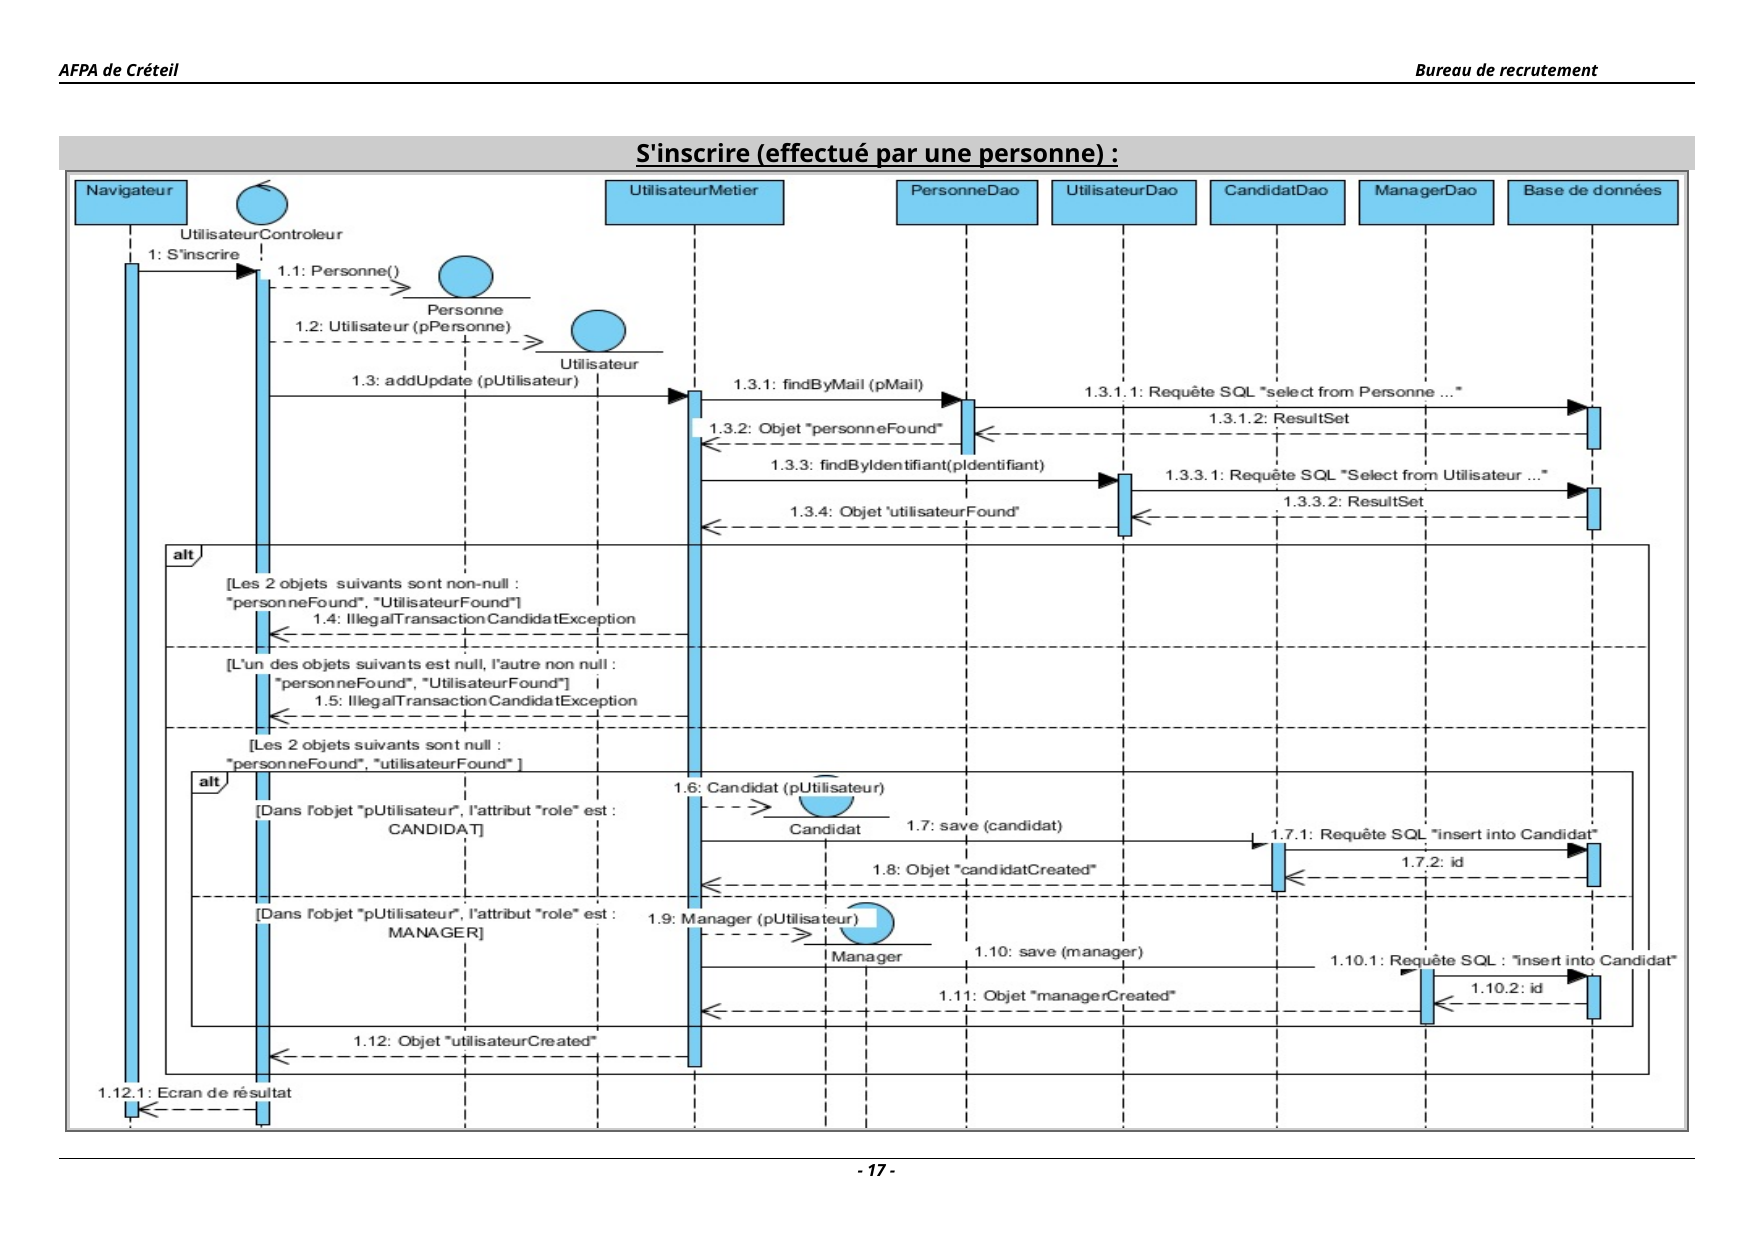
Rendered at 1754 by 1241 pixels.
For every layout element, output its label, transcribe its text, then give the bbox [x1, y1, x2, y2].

text S'inscrire (effectué par une personne) : [59, 136, 1695, 170]
picture [70, 175, 1684, 1128]
text [67, 172, 1687, 1130]
